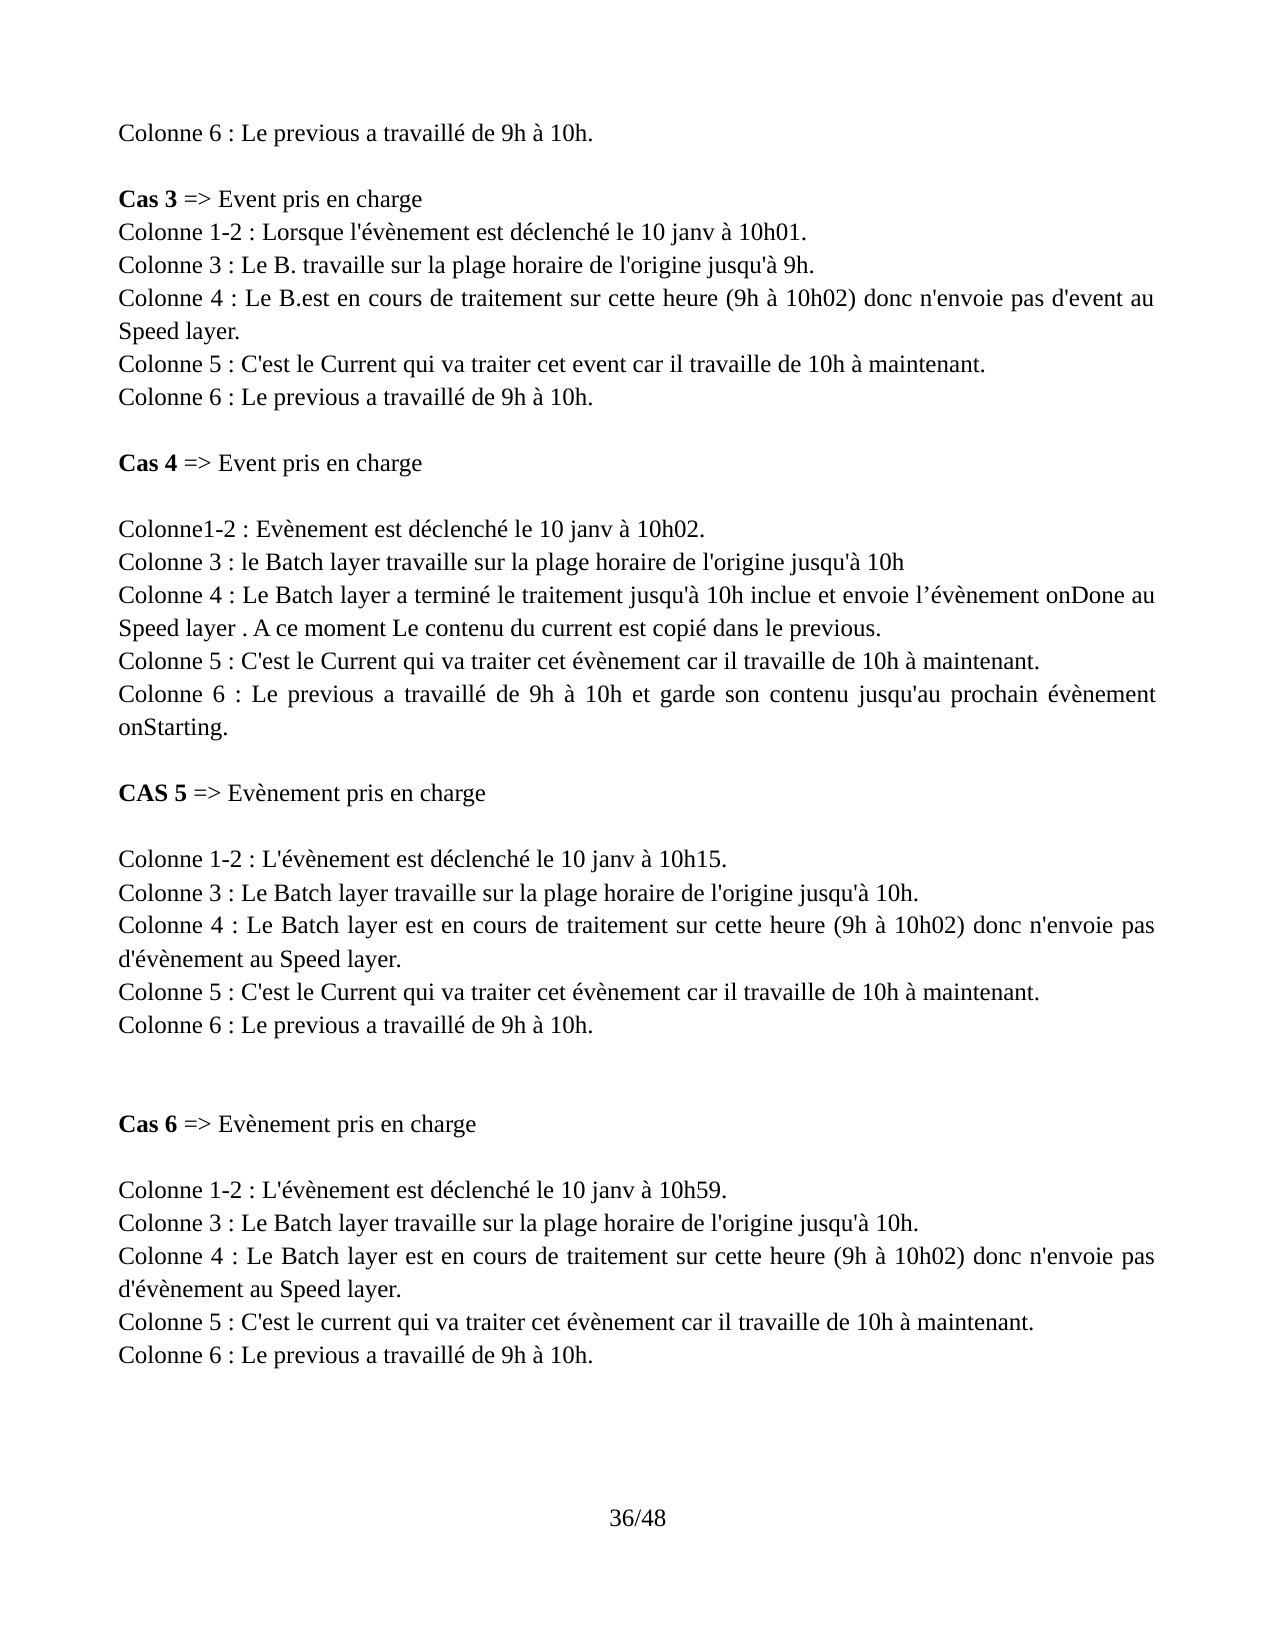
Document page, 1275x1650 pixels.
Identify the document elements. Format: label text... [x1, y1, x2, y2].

text Colonne 3 : Le Batch layer travaille sur la plage horaire de l'origine jusqu'à 10h. [118, 1208, 1157, 1237]
text Colonne 1-2 : L'évènement est déclenché le 10 janv à 10h15. [118, 844, 1157, 873]
text Colonne 3 : le Batch layer travaille sur la plage horaire de l'origine jusqu'à 10h [118, 547, 1157, 576]
text Colonne 6 : Le previous a travaillé de 9h à 10h. [118, 1340, 1157, 1369]
text Colonne 1-2 : L'évènement est déclenché le 10 janv à 10h59. [118, 1175, 1157, 1203]
text Cas 3 => Event pris en charge [118, 184, 1157, 213]
text Colonne 5 : C'est le current qui va traiter cet évènement car il travaille de 10h à maintenant. [118, 1307, 1157, 1336]
text Colonne 5 : C'est le Current qui va traiter cet event car il travaille de 10h à maintenant. [118, 349, 1157, 378]
text Cas 4 => Event pris en charge [118, 448, 1157, 477]
text Colonne 3 : Le B. travaille sur la plage horaire de l'origine jusqu'à 9h. [118, 250, 1157, 279]
text Colonne 6 : Le previous a travaillé de 9h à 10h. [118, 1010, 1157, 1038]
text Colonne 4 : Le Batch layer est en cours de traitement sur cette heure (9h à 10h02) donc n'envoie pas d'évènement au Speed layer. [118, 911, 1157, 972]
text Cas 6 => Evènement pris en charge [118, 1109, 1157, 1137]
text CAS 5 => Evènement pris en charge [118, 778, 1157, 807]
text Colonne 4 : Le Batch layer a terminé le traitement jusqu'à 10h inclue et envoie l’évènement onDone au Speed layer . A ce moment Le contenu du current est copié dans le previous. [118, 580, 1157, 642]
text Colonne 6 : Le previous a travaillé de 9h à 10h et garde son contenu jusqu'au prochain évènement onStarting. [118, 679, 1157, 741]
text Colonne 5 : C'est le Current qui va traiter cet évènement car il travaille de 10h à maintenant. [118, 646, 1157, 675]
text Colonne 4 : Le B.est en cours de traitement sur cette heure (9h à 10h02) donc n'envoie pas d'event au Speed layer. [118, 283, 1157, 345]
text Colonne 5 : C'est le Current qui va traiter cet évènement car il travaille de 10h à maintenant. [118, 977, 1157, 1005]
text Colonne 3 : Le Batch layer travaille sur la plage horaire de l'origine jusqu'à 10h. [118, 878, 1157, 906]
text Colonne 4 : Le Batch layer est en cours de traitement sur cette heure (9h à 10h02) donc n'envoie pas d'évènement au Speed layer. [118, 1241, 1157, 1303]
text Colonne 1-2 : Lorsque l'évènement est déclenché le 10 janv à 10h01. [118, 217, 1157, 246]
text Colonne1-2 : Evènement est déclenché le 10 janv à 10h02. [118, 514, 1157, 543]
text Colonne 6 : Le previous a travaillé de 9h à 10h. [118, 382, 1157, 411]
text Colonne 6 : Le previous a travaillé de 9h à 10h. [118, 118, 1157, 147]
